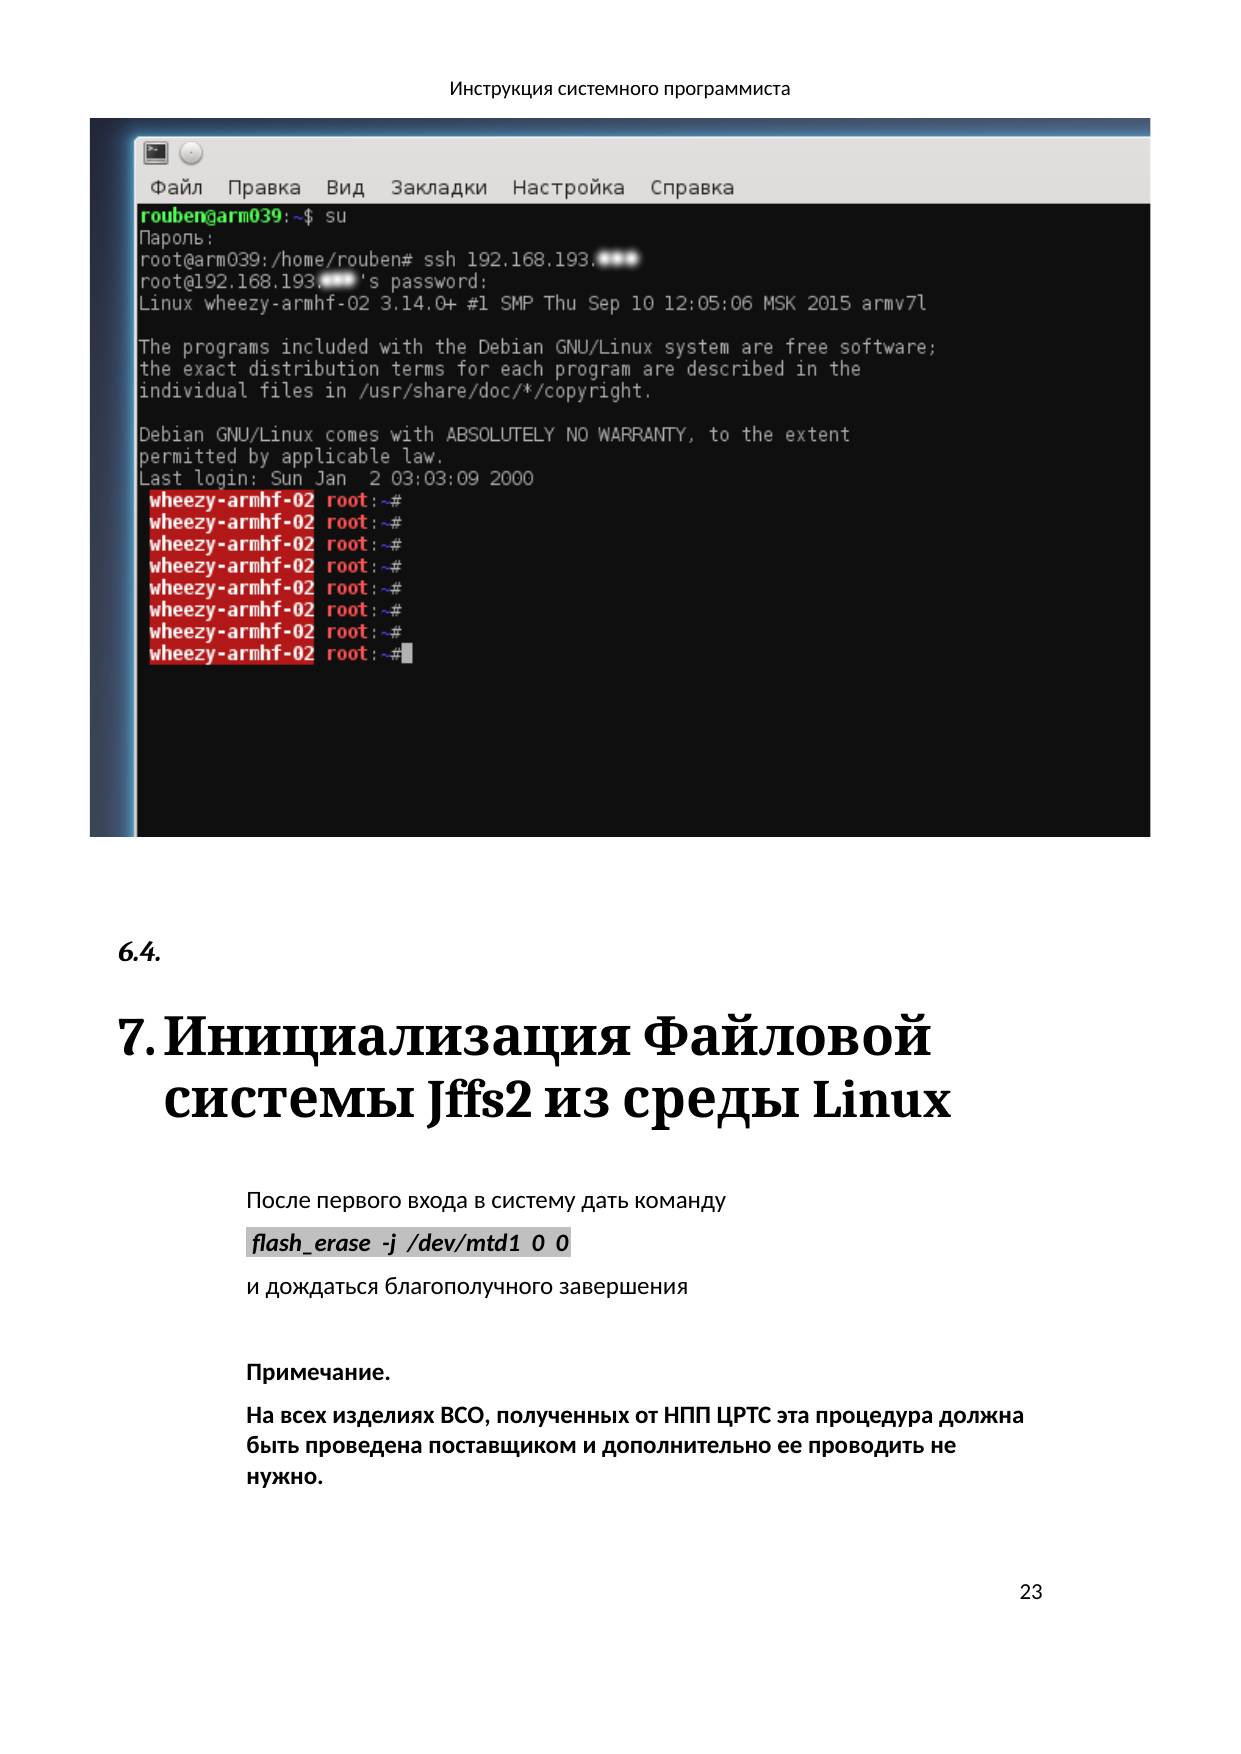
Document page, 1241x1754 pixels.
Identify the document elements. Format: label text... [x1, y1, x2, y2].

text flash_erase -j /dev/mtd1 0 0 [246, 1227, 1025, 1257]
text На всех изделиях BCO, полученных от НПП ЦРТС эта процедура должна быть проведена поставщиком и дополнительно ее проводить не нужно. [246, 1399, 1025, 1490]
text Примечание. [246, 1356, 1025, 1386]
text После первого входа в систему дать команду [246, 1184, 1025, 1214]
text и дождаться благополучного завершения [246, 1270, 1025, 1300]
subtitle Инициализация Файловой системы Jffs2 из среды Linux [118, 1006, 1122, 1131]
